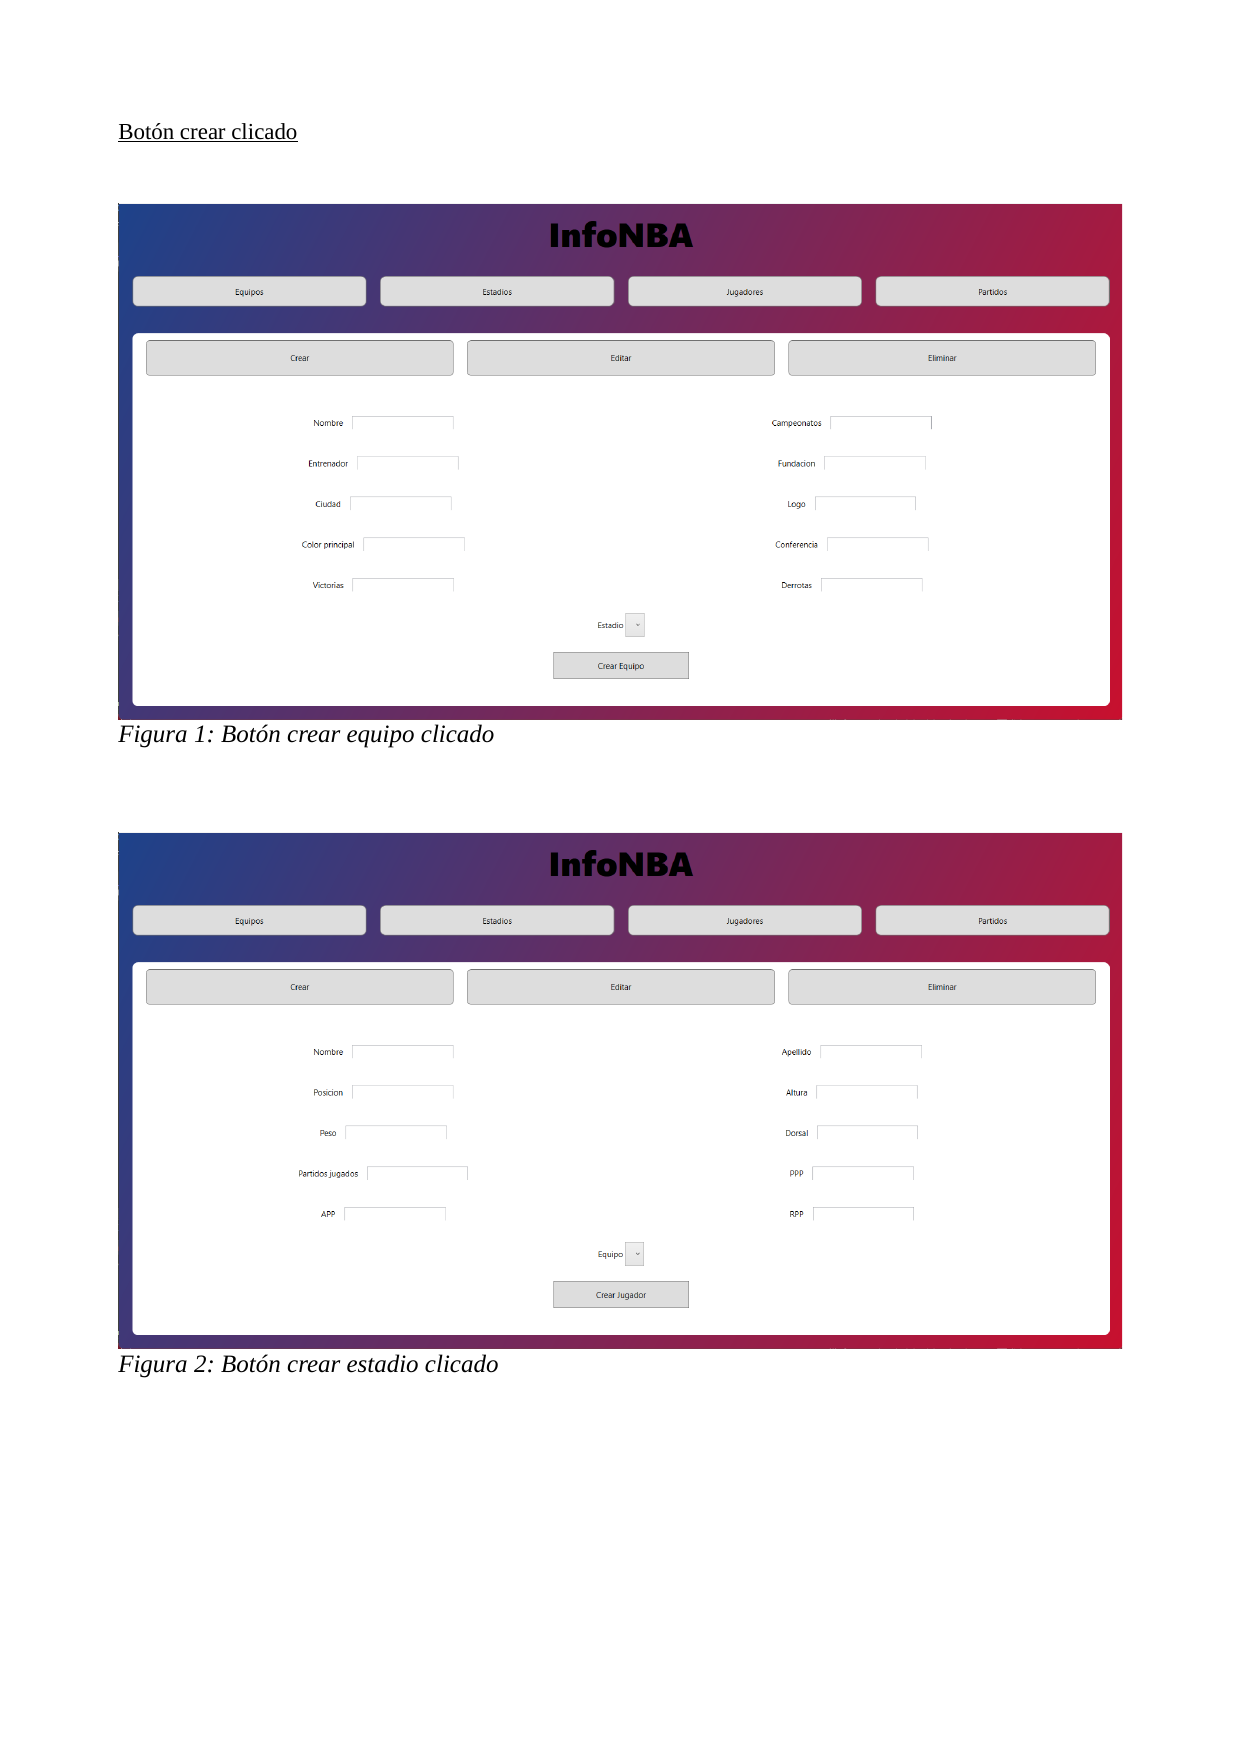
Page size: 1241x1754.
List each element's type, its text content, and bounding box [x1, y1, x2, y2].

text Figura 2: Botón crear estadio clicado [118, 1349, 1122, 1377]
picture [118, 832, 1123, 1349]
text Botón crear clicado [118, 118, 1122, 144]
picture [118, 203, 1123, 720]
text Figura 1: Botón crear equipo clicado [118, 720, 1122, 748]
